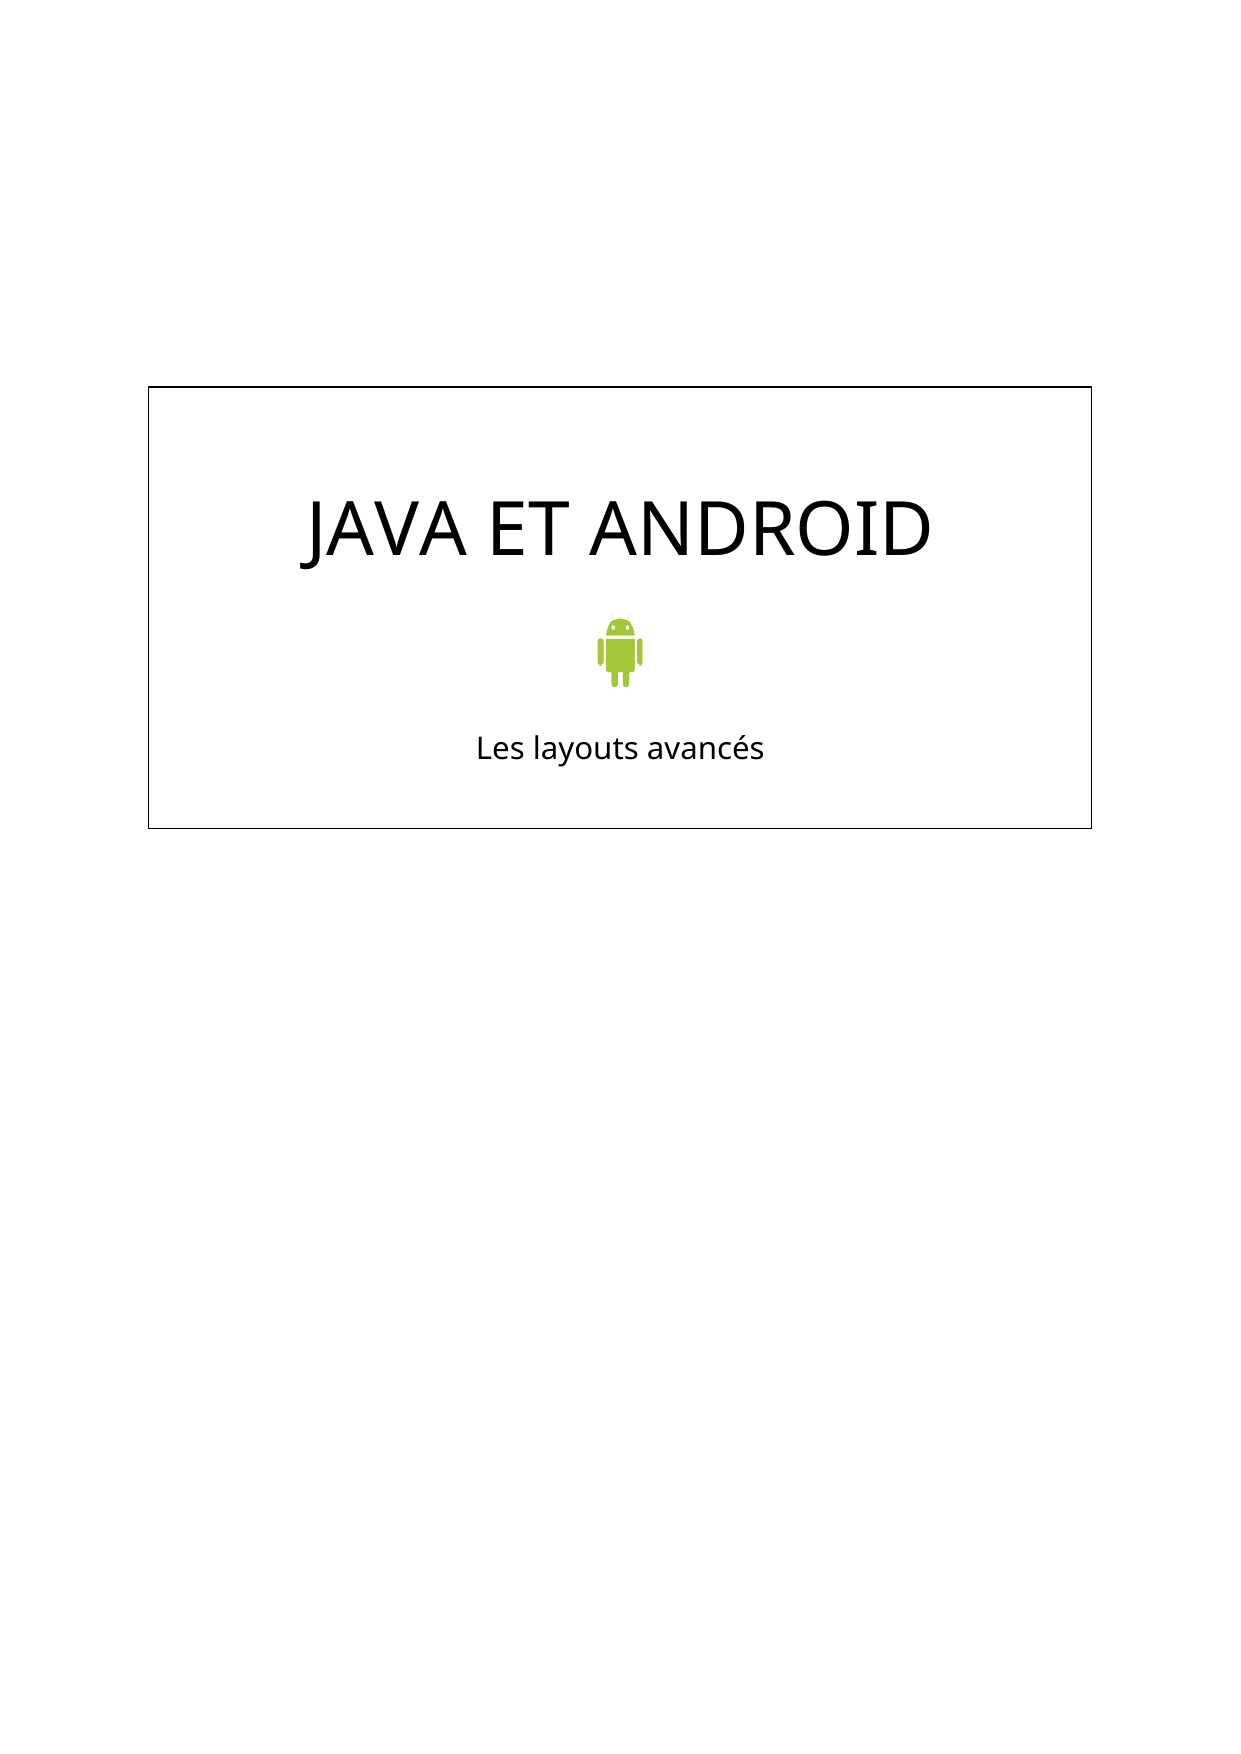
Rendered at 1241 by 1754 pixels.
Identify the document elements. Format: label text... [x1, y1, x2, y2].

text Les layouts avancés [149, 723, 1091, 769]
text JAVA ET ANDROID [149, 472, 1091, 577]
